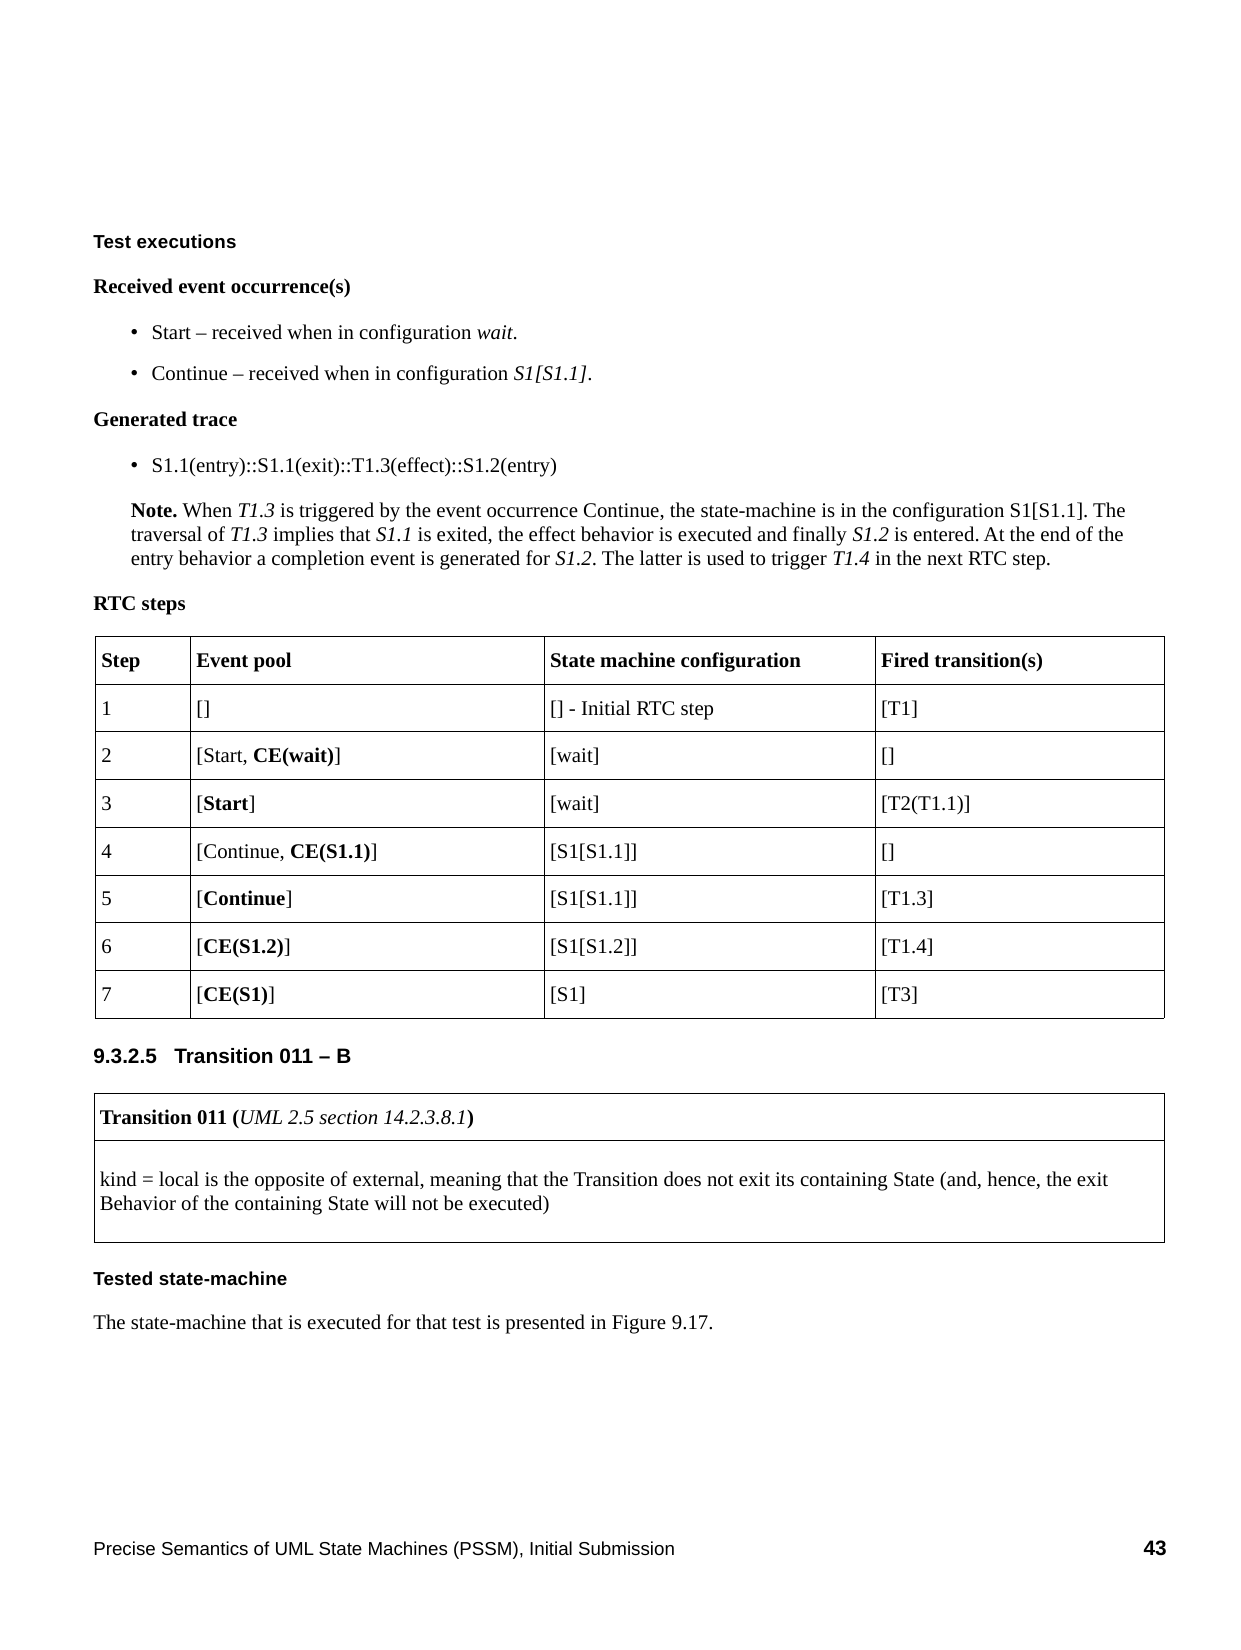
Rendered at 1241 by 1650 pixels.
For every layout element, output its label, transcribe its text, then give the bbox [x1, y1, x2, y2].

table_cell 4 [96, 828, 190, 874]
table_cell [S1[S1.1]] [545, 828, 875, 874]
list Start – received when in configuration wait. [131, 319, 1164, 344]
table_cell [] [876, 732, 1164, 779]
table_cell kind = local is the opposite of external, meaning that the Transition does not exit its containing State (and, hence, the exit Behavior of the containing State will not be executed) [95, 1141, 1164, 1242]
table_header State machine configuration [545, 637, 875, 684]
table_cell 3 [96, 780, 190, 827]
table_cell [] - Initial RTC step [545, 685, 875, 731]
list Continue – received when in configuration S1[S1.1]. [131, 360, 1164, 385]
table_header Step [96, 637, 190, 684]
table_cell [Start, CE(wait)] [191, 732, 544, 779]
table_cell [S1] [545, 971, 875, 1018]
table_header Transition 011 (UML 2.5 section 14.2.3.8.1) [95, 1094, 1164, 1140]
table_cell [] [191, 685, 544, 731]
table_cell [Continue] [191, 876, 544, 922]
subtitle Test executions [93, 231, 1164, 253]
subtitle Transition 011 – B [93, 1043, 1164, 1068]
table_cell [wait] [545, 732, 875, 779]
table_cell [S1[S1.2]] [545, 923, 875, 970]
table_header Fired transition(s) [876, 637, 1164, 684]
table_header Event pool [191, 637, 544, 684]
text Received event occurrence(s) [93, 274, 1164, 298]
table_cell [T3] [876, 971, 1164, 1018]
table_cell [S1[S1.1]] [545, 876, 875, 922]
table_cell 1 [96, 685, 190, 731]
table_cell 7 [96, 971, 190, 1018]
text RTC steps [93, 591, 1164, 615]
table_cell [wait] [545, 780, 875, 827]
list S1.1(entry)::S1.1(exit)::T1.3(effect)::S1.2(entry) [131, 452, 1164, 477]
table_cell [Start] [191, 780, 544, 827]
text The state-machine that is executed for that test is presented in Figure 9.17. [93, 1310, 1164, 1334]
table_cell [CE(S1)] [191, 971, 544, 1018]
text Generated trace [93, 406, 1164, 431]
table_cell [T1.4] [876, 923, 1164, 970]
table_cell [T1.3] [876, 876, 1164, 922]
table_cell [CE(S1.2)] [191, 923, 544, 970]
subtitle Tested state-machine [93, 1267, 1164, 1289]
text Note. When T1.3 is triggered by the event occurrence Continue, the state-machine is in the configuration S1[S1.1]. The traversal of T1.3 implies that S1.1 is exited, the effect behavior is executed and finally S1.2 is entered. At the end of the entry behavior a completion event is generated for S1.2. The latter is used to trigger T1.4 in the next RTC step. [131, 498, 1164, 570]
table_cell 6 [96, 923, 190, 970]
table_cell 5 [96, 876, 190, 922]
table_cell [T2(T1.1)] [876, 780, 1164, 827]
table_cell [T1] [876, 685, 1164, 731]
table_cell [] [876, 828, 1164, 874]
table_cell 2 [96, 732, 190, 779]
table_cell [Continue, CE(S1.1)] [191, 828, 544, 874]
